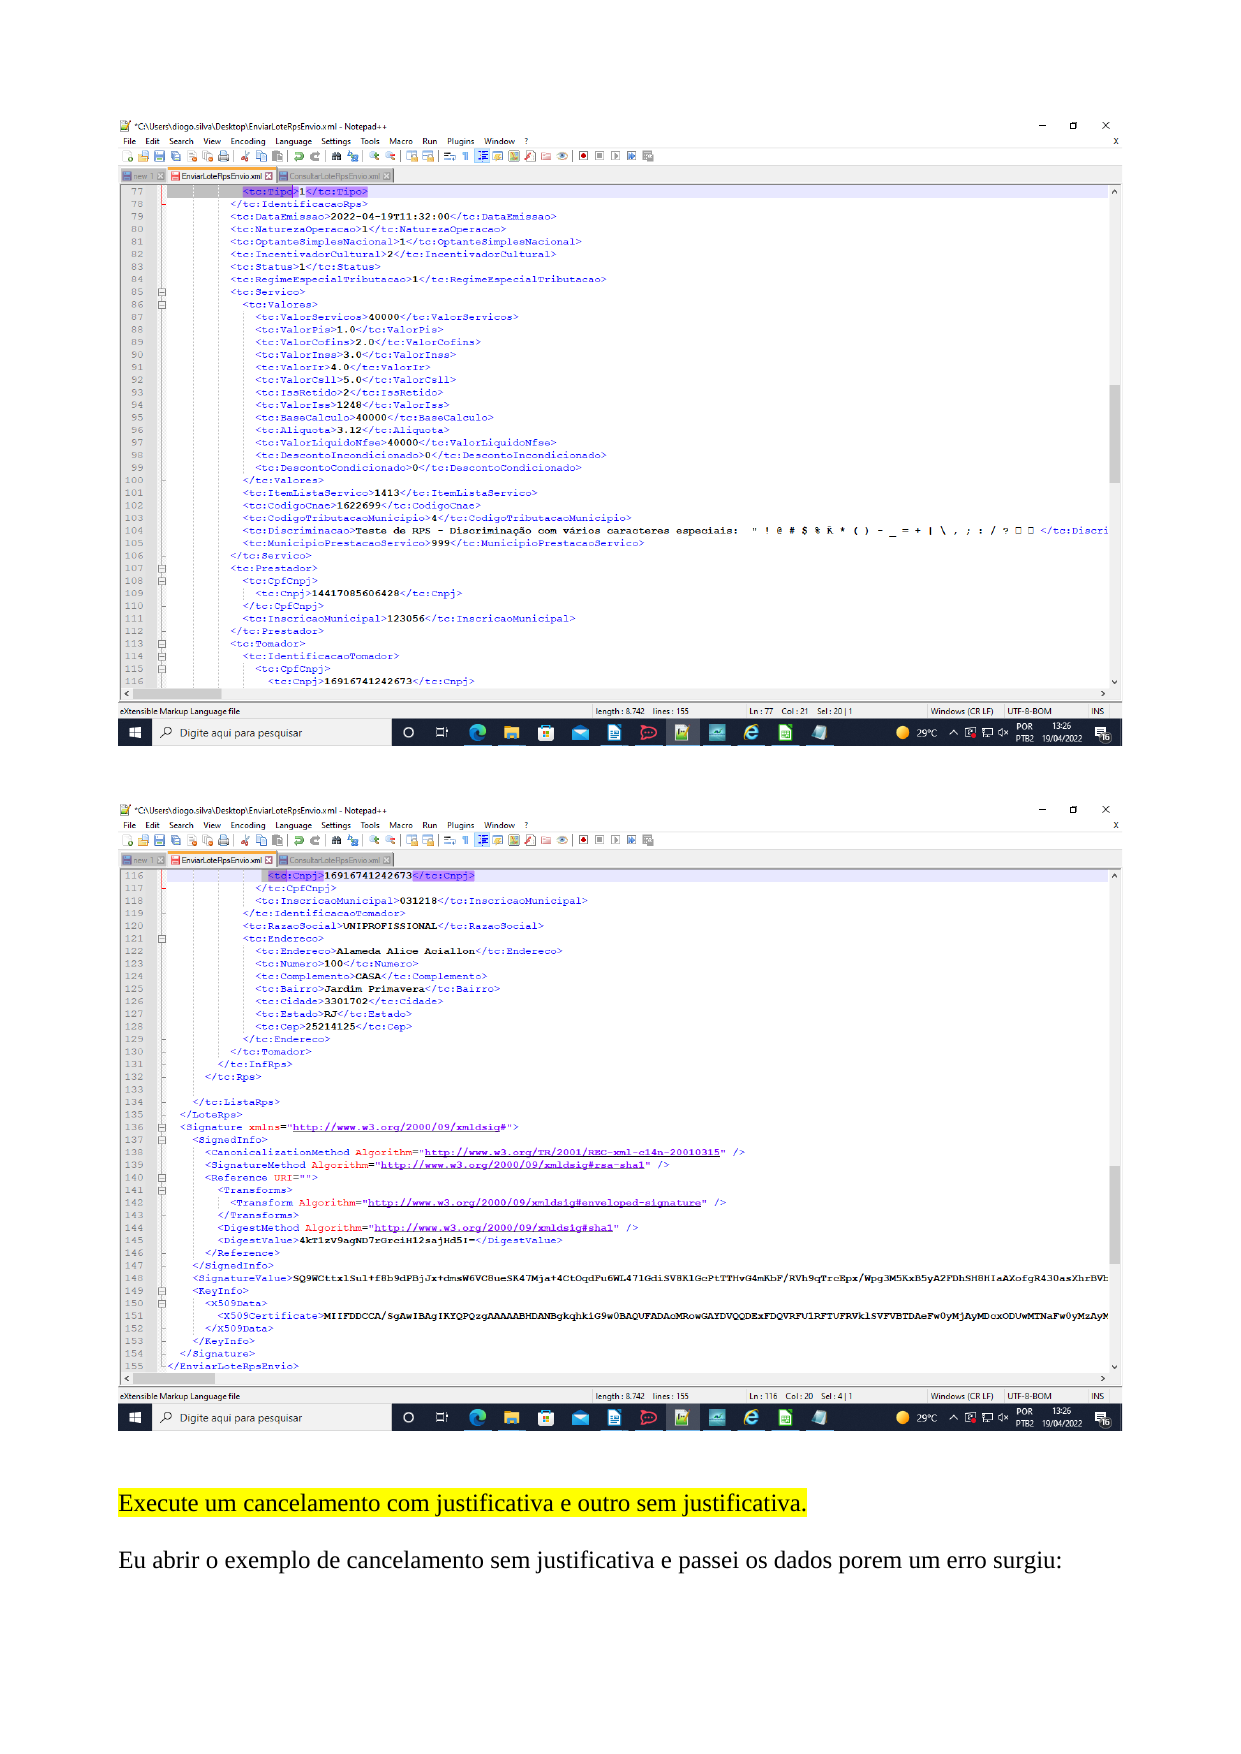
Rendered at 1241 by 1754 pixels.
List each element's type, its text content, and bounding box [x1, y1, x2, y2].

list Execute um cancelamento com justificativa e outro sem justificativa. [118, 1488, 1122, 1517]
picture [118, 118, 1123, 746]
list Eu abrir o exemplo de cancelamento sem justificativa e passei os dados porem um erro surgiu: [118, 1545, 1122, 1574]
picture [118, 803, 1123, 1431]
